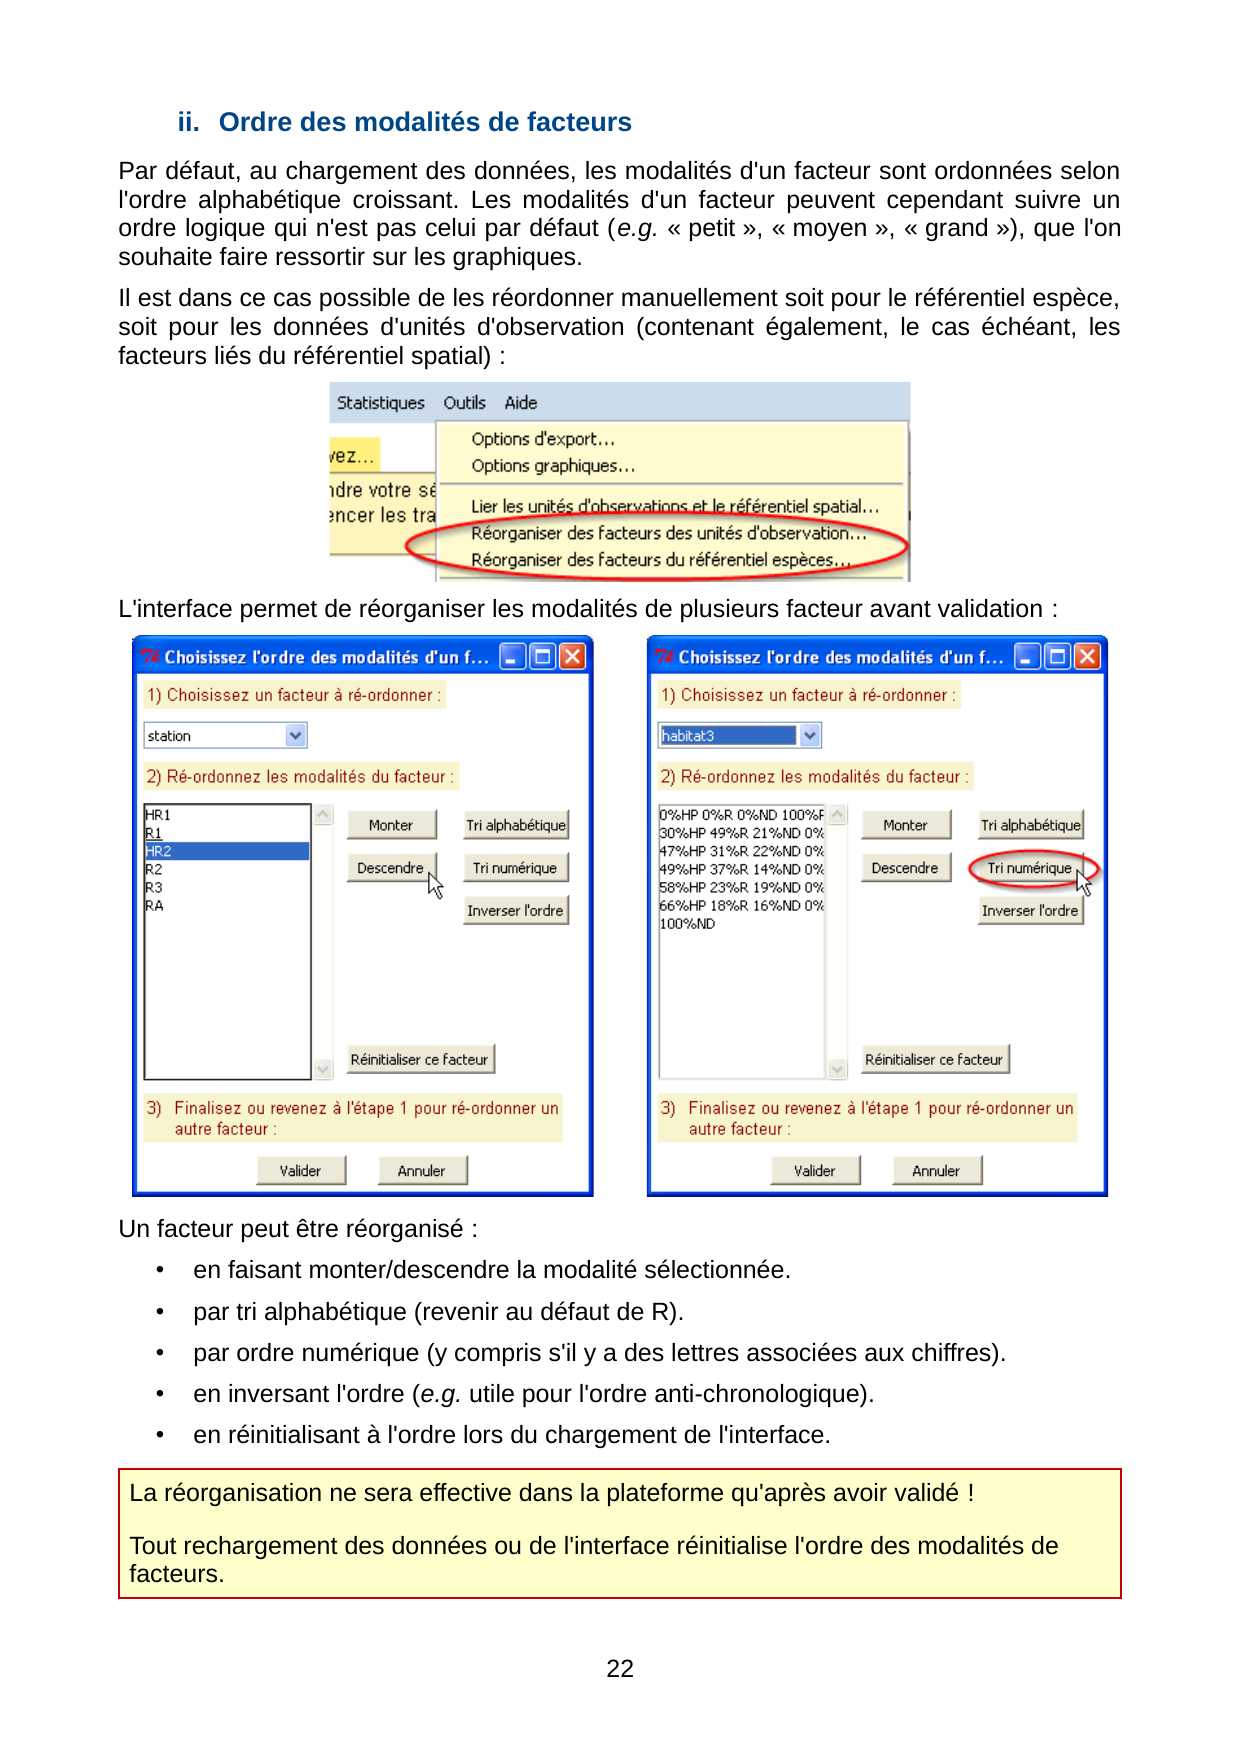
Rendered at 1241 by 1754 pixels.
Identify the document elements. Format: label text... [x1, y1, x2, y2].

list par tri alphabétique (revenir au défaut de R). [156, 1297, 1122, 1326]
subtitle Ordre des modalités de facteurs [177, 106, 1122, 137]
text Tout rechargement des données ou de l'interface réinitialise l'ordre des modalités de facteurs. [120, 1520, 1120, 1597]
text La réorganisation ne sera effective dans la plateforme qu'après avoir validé ! [120, 1470, 1120, 1507]
list en réinitialisant à l'ordre lors du chargement de l'interface. [156, 1420, 1122, 1449]
list en faisant monter/descendre la modalité sélectionnée. [156, 1255, 1122, 1284]
text L'interface permet de réorganiser les modalités de plusieurs facteur avant validation : [118, 594, 1122, 623]
text Un facteur peut être réorganisé : [118, 1214, 1122, 1243]
list en inversant l'ordre (e.g. utile pour l'ordre anti-chronologique). [156, 1379, 1122, 1408]
picture [132, 635, 594, 1197]
list par ordre numérique (y compris s'il y a des lettres associées aux chiffres). [156, 1338, 1122, 1367]
picture [329, 382, 911, 582]
text Par défaut, au chargement des données, les modalités d'un facteur sont ordonnées selon l'ordre alphabétique croissant. Les modalités d'un facteur peuvent cependant suivre un ordre logique qui n'est pas celui par défaut (e.g. « petit », « moyen », « grand »), que l'on souhaite faire ressortir sur les graphiques. [118, 156, 1122, 271]
text Il est dans ce cas possible de les réordonner manuellement soit pour le référentiel espèce, soit pour les données d'unités d'observation (contenant également, le cas échéant, les facteurs liés du référentiel spatial) : [118, 283, 1122, 369]
picture [646, 635, 1109, 1197]
